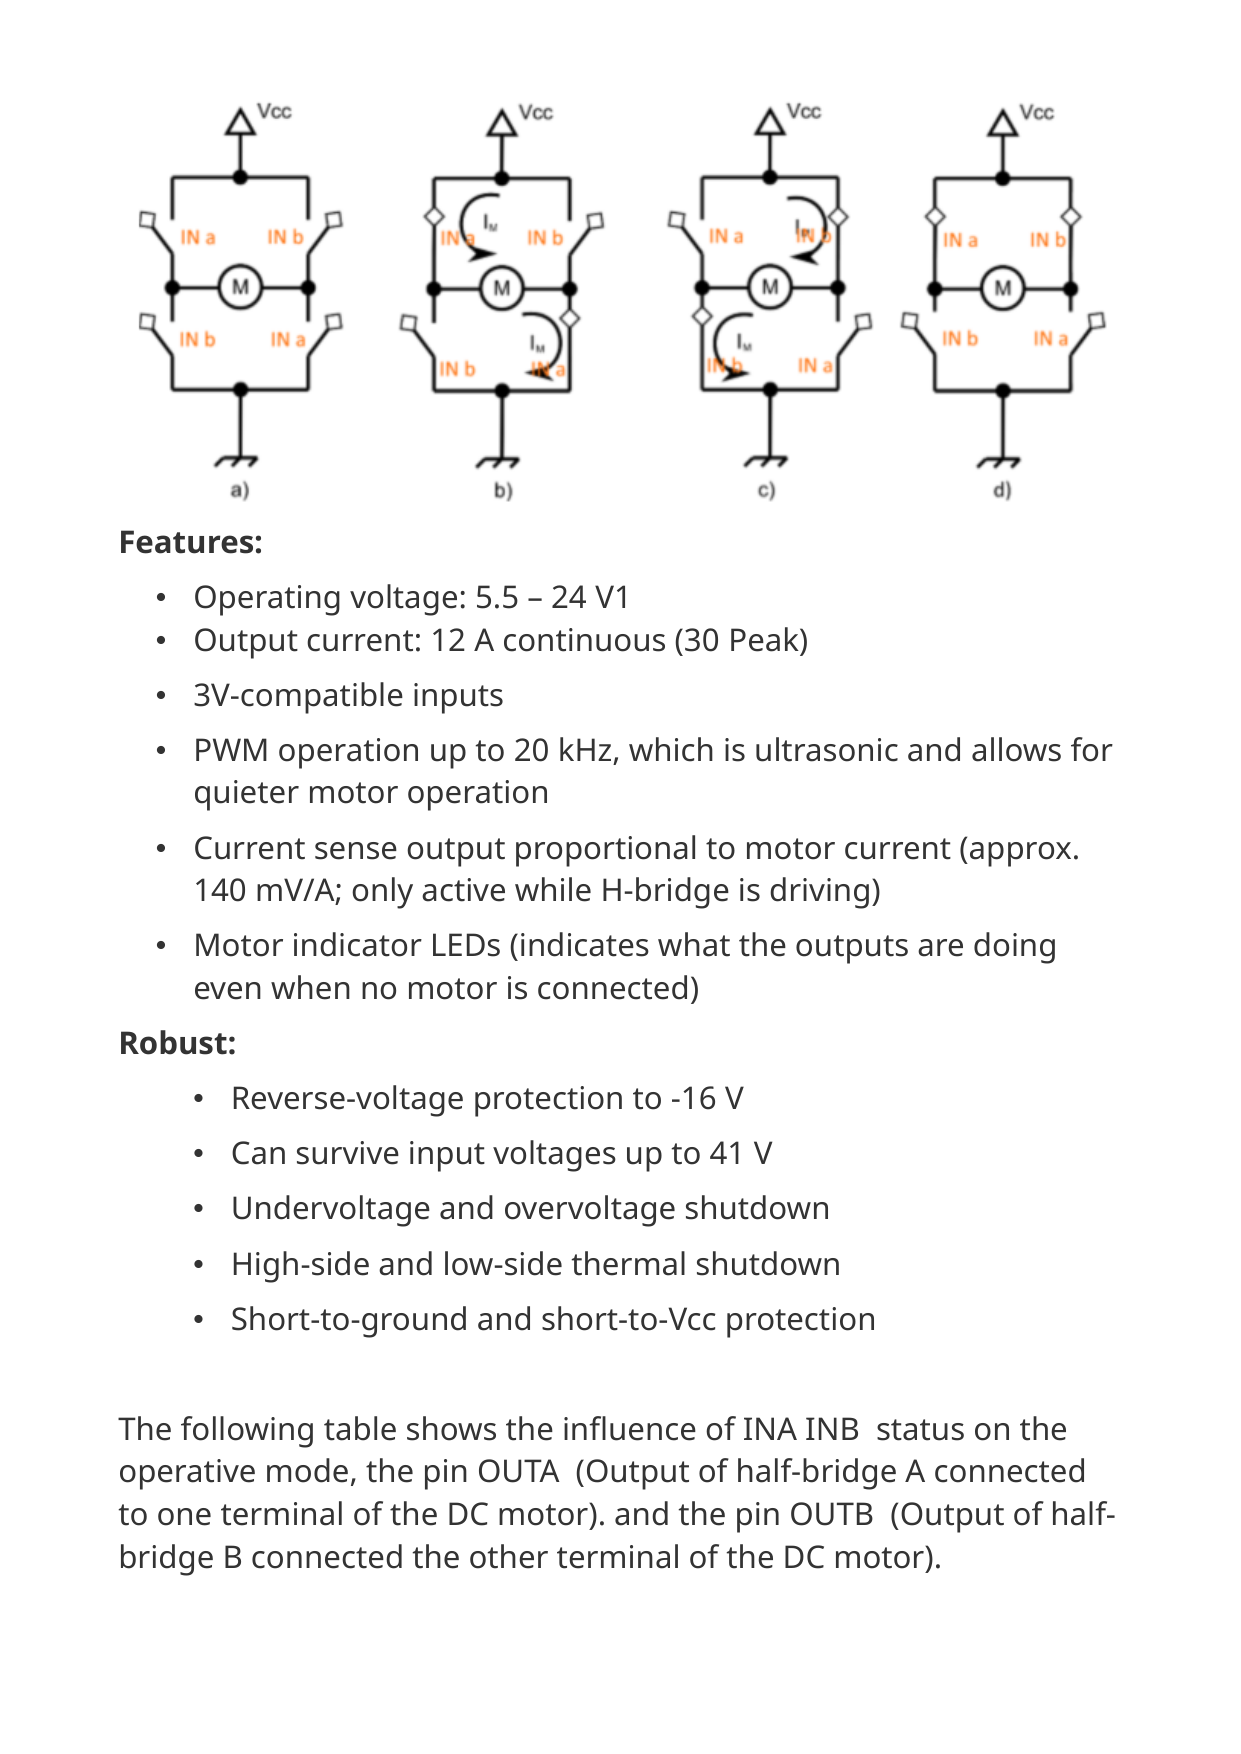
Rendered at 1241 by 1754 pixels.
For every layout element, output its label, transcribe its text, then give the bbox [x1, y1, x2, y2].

list Can survive input voltages up to 41 V [193, 1131, 1122, 1174]
list Undervoltage and overvoltage shutdown [193, 1186, 1122, 1229]
list 3V-compatible inputs [156, 673, 1122, 715]
list PWM operation up to 20 kHz, which is ultrasonic and allows for quieter motor operation [156, 728, 1122, 813]
list Output current: 12 A continuous (30 Peak) [156, 618, 1122, 660]
list Reverse-voltage protection to -16 V [193, 1076, 1122, 1119]
list Current sense output proportional to motor current (approx. 140 mV/A; only active while H-bridge is driving) [156, 826, 1122, 911]
list High-side and low-side thermal shutdown [193, 1241, 1122, 1284]
list Short-to-ground and short-to-Vcc protection [193, 1297, 1122, 1339]
text Robust: [118, 1021, 1122, 1064]
picture [115, 90, 1119, 520]
list Motor indicator LEDs (indicates what the outputs are doing even when no motor is connected) [156, 923, 1122, 1008]
text The following table shows the influence of INA INB status on the operative mode, the pin OUTA (Output of half-bridge A connected to one terminal of the DC motor). and the pin OUTB (Output of half-bridge B connected the other terminal of the DC motor). [118, 1407, 1122, 1577]
subtitle Features: [118, 91, 1122, 563]
list Operating voltage: 5.5 – 24 V1 [156, 575, 1122, 618]
